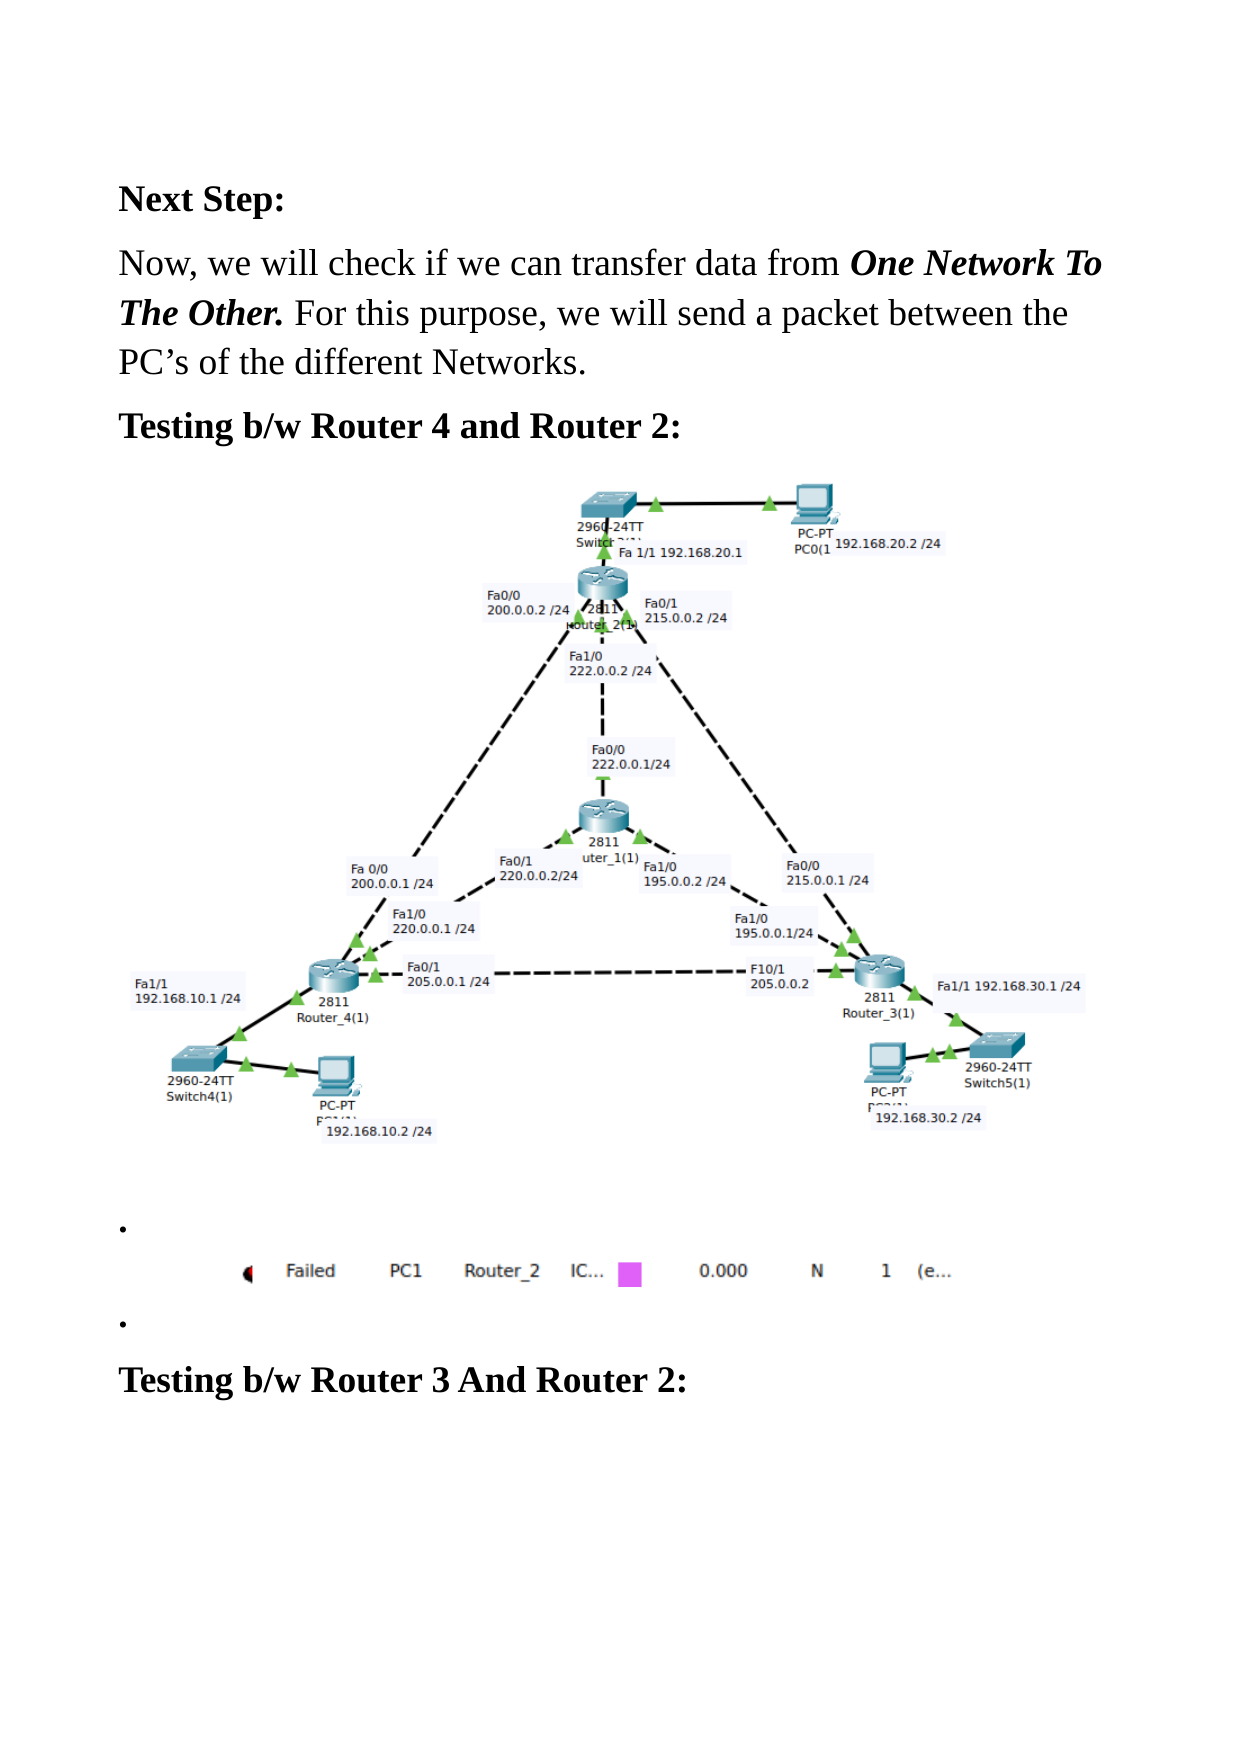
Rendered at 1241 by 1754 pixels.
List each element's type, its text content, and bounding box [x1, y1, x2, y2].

text . [118, 1261, 1122, 1336]
text . [118, 1191, 1122, 1240]
picture [212, 1261, 1028, 1287]
text Now, we will check if we can transfer data from One Network To The Other. For this purpose, we will send a packet between the PC’s of the different Networks. [118, 241, 1122, 383]
text Next Step: [118, 176, 1122, 219]
picture [118, 468, 1123, 1191]
text Testing b/w Router 4 and Router 2: [118, 404, 1122, 447]
text Testing b/w Router 3 And Router 2: [118, 1357, 1122, 1400]
